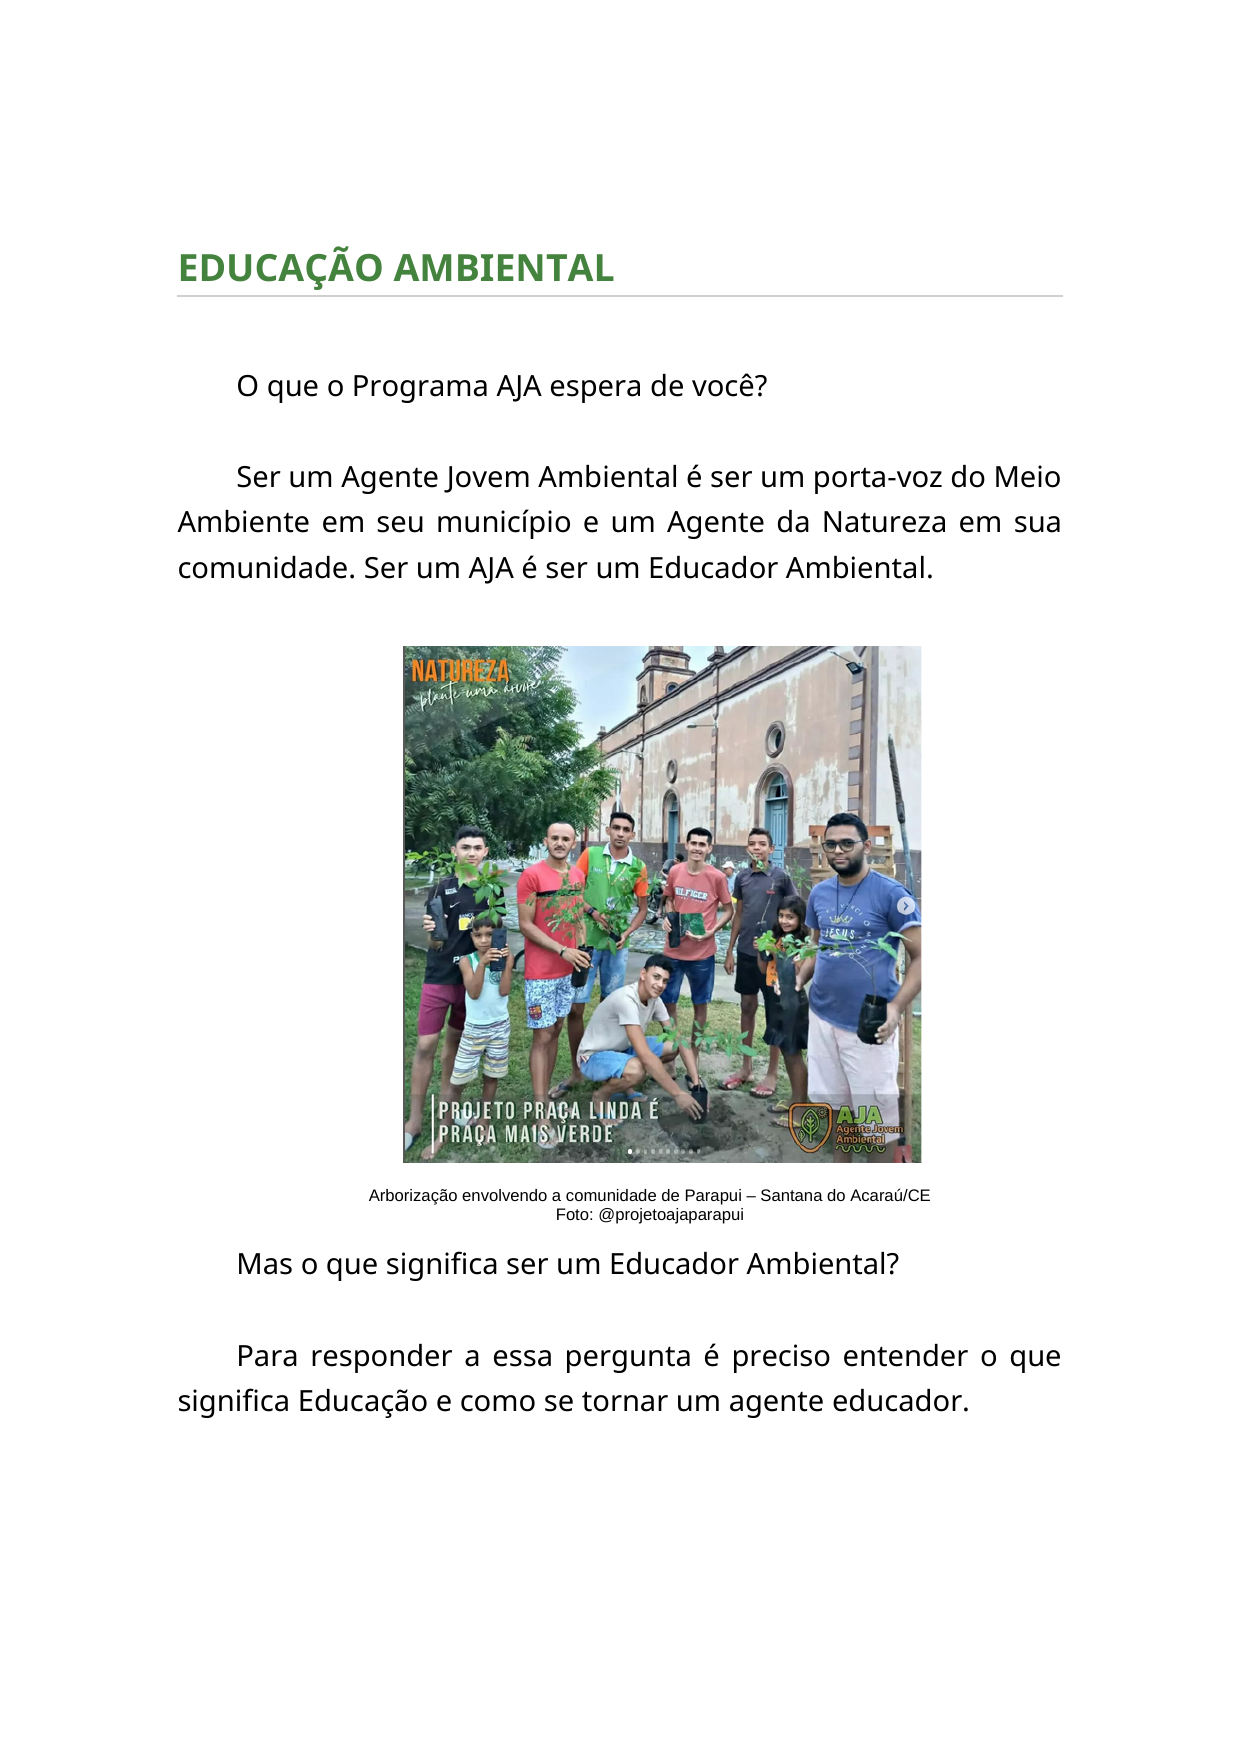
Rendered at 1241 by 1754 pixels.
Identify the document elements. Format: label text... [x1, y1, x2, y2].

text Arborização envolvendo a comunidade de Parapui – Santana do Acaraú/CE [177, 1186, 1063, 1205]
picture [403, 646, 922, 1163]
text Foto: @projetoajaparapui [177, 1205, 1063, 1224]
subtitle EDUCAÇÃO AMBIENTAL [177, 242, 1063, 295]
text Ser um Agente Jovem Ambiental é ser um porta-voz do Meio Ambiente em seu município e um Agente da Natureza em sua comunidade. Ser um AJA é ser um Educador Ambiental. [177, 456, 1063, 587]
text O que o Programa AJA espera de você? [177, 365, 1063, 404]
text Para responder a essa pergunta é preciso entender o que significa Educação e como se tornar um agente educador. [177, 1335, 1063, 1420]
text Mas o que significa ser um Educador Ambiental? [177, 1243, 1063, 1283]
